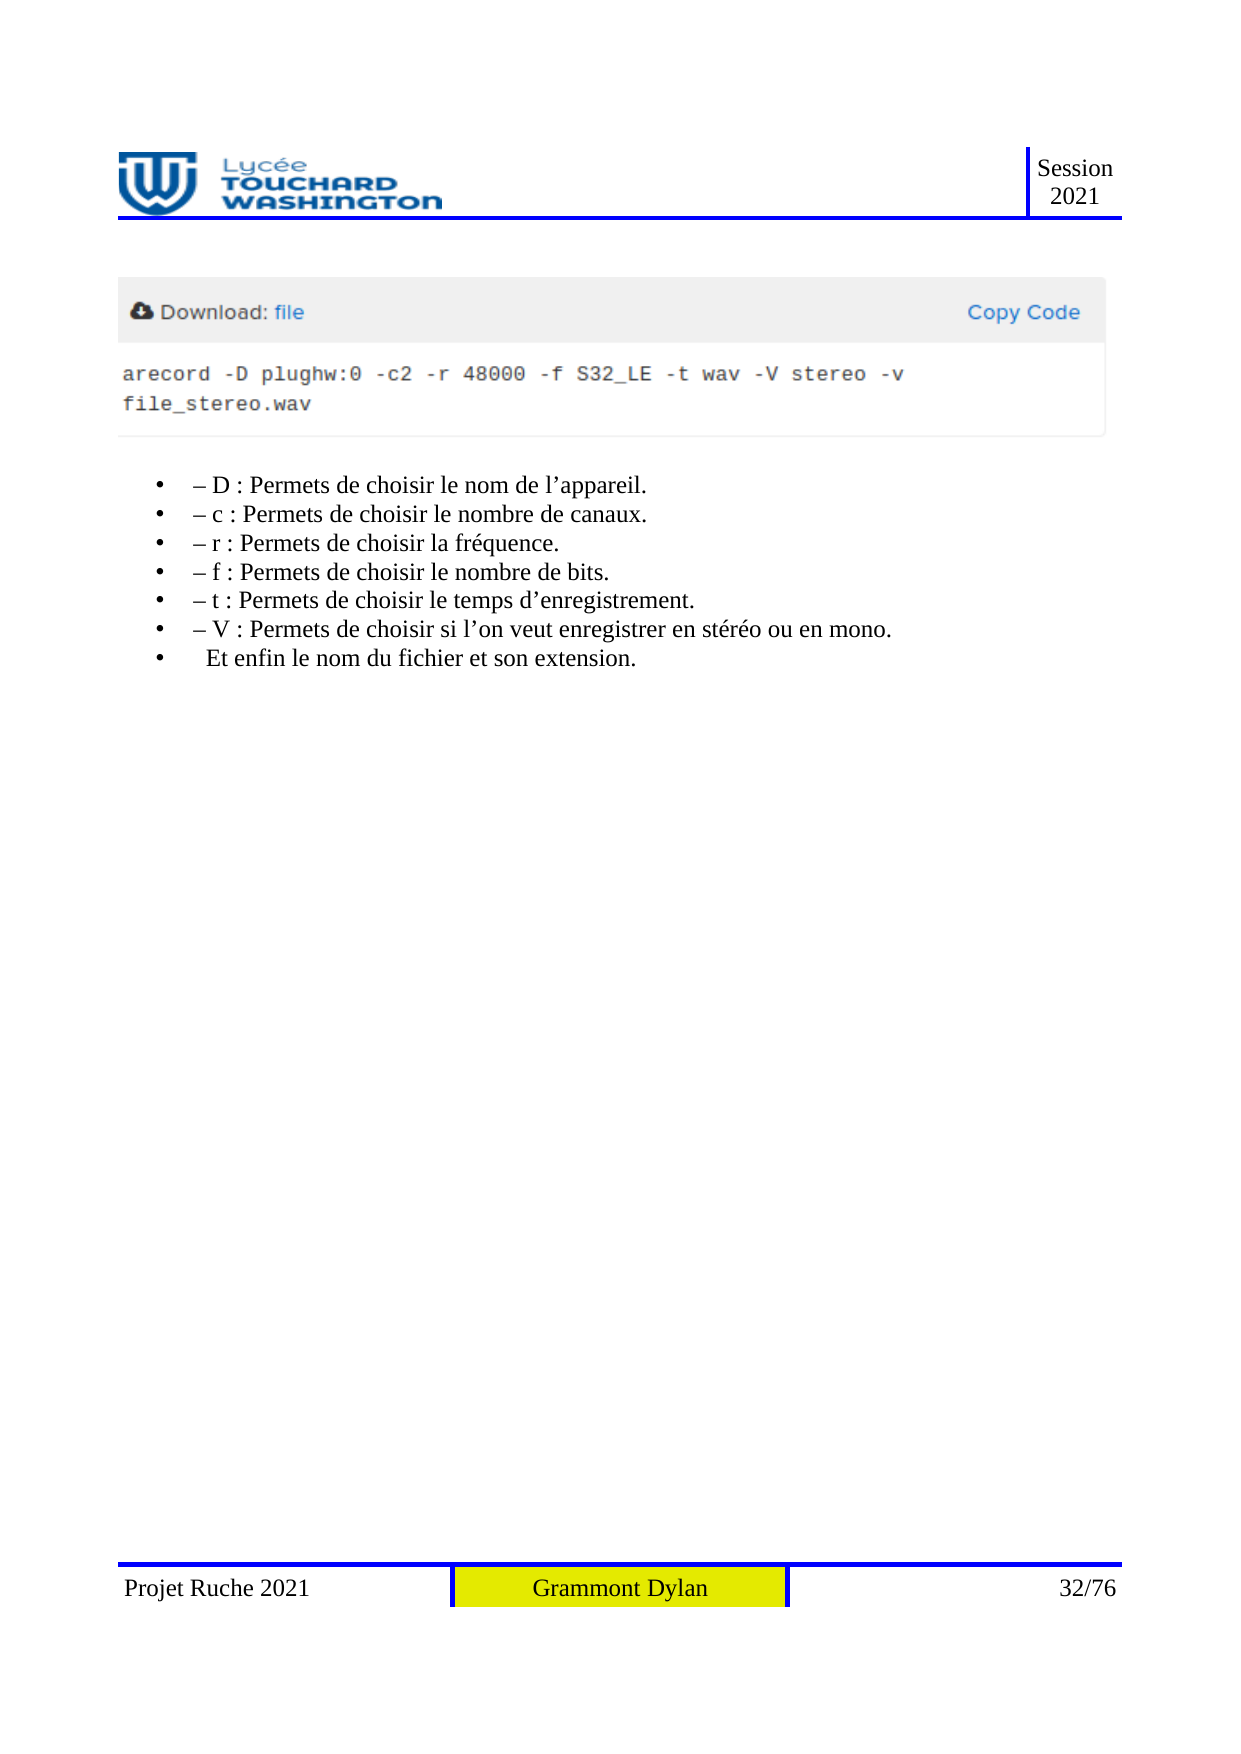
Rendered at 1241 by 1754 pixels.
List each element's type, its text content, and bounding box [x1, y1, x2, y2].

picture [118, 277, 1111, 442]
list – V : Permets de choisir si l’on veut enregistrer en stéréo ou en mono. [156, 614, 1122, 643]
list – r : Permets de choisir la fréquence. [156, 528, 1122, 557]
list – f : Permets de choisir le nombre de bits. [156, 557, 1122, 586]
list – c : Permets de choisir le nombre de canaux. [156, 499, 1122, 528]
list Et enfin le nom du fichier et son extension. [156, 643, 1122, 672]
list – D : Permets de choisir le nom de l’appareil. [156, 471, 1122, 499]
list – t : Permets de choisir le temps d’enregistrement. [156, 586, 1122, 614]
picture [118, 152, 442, 216]
